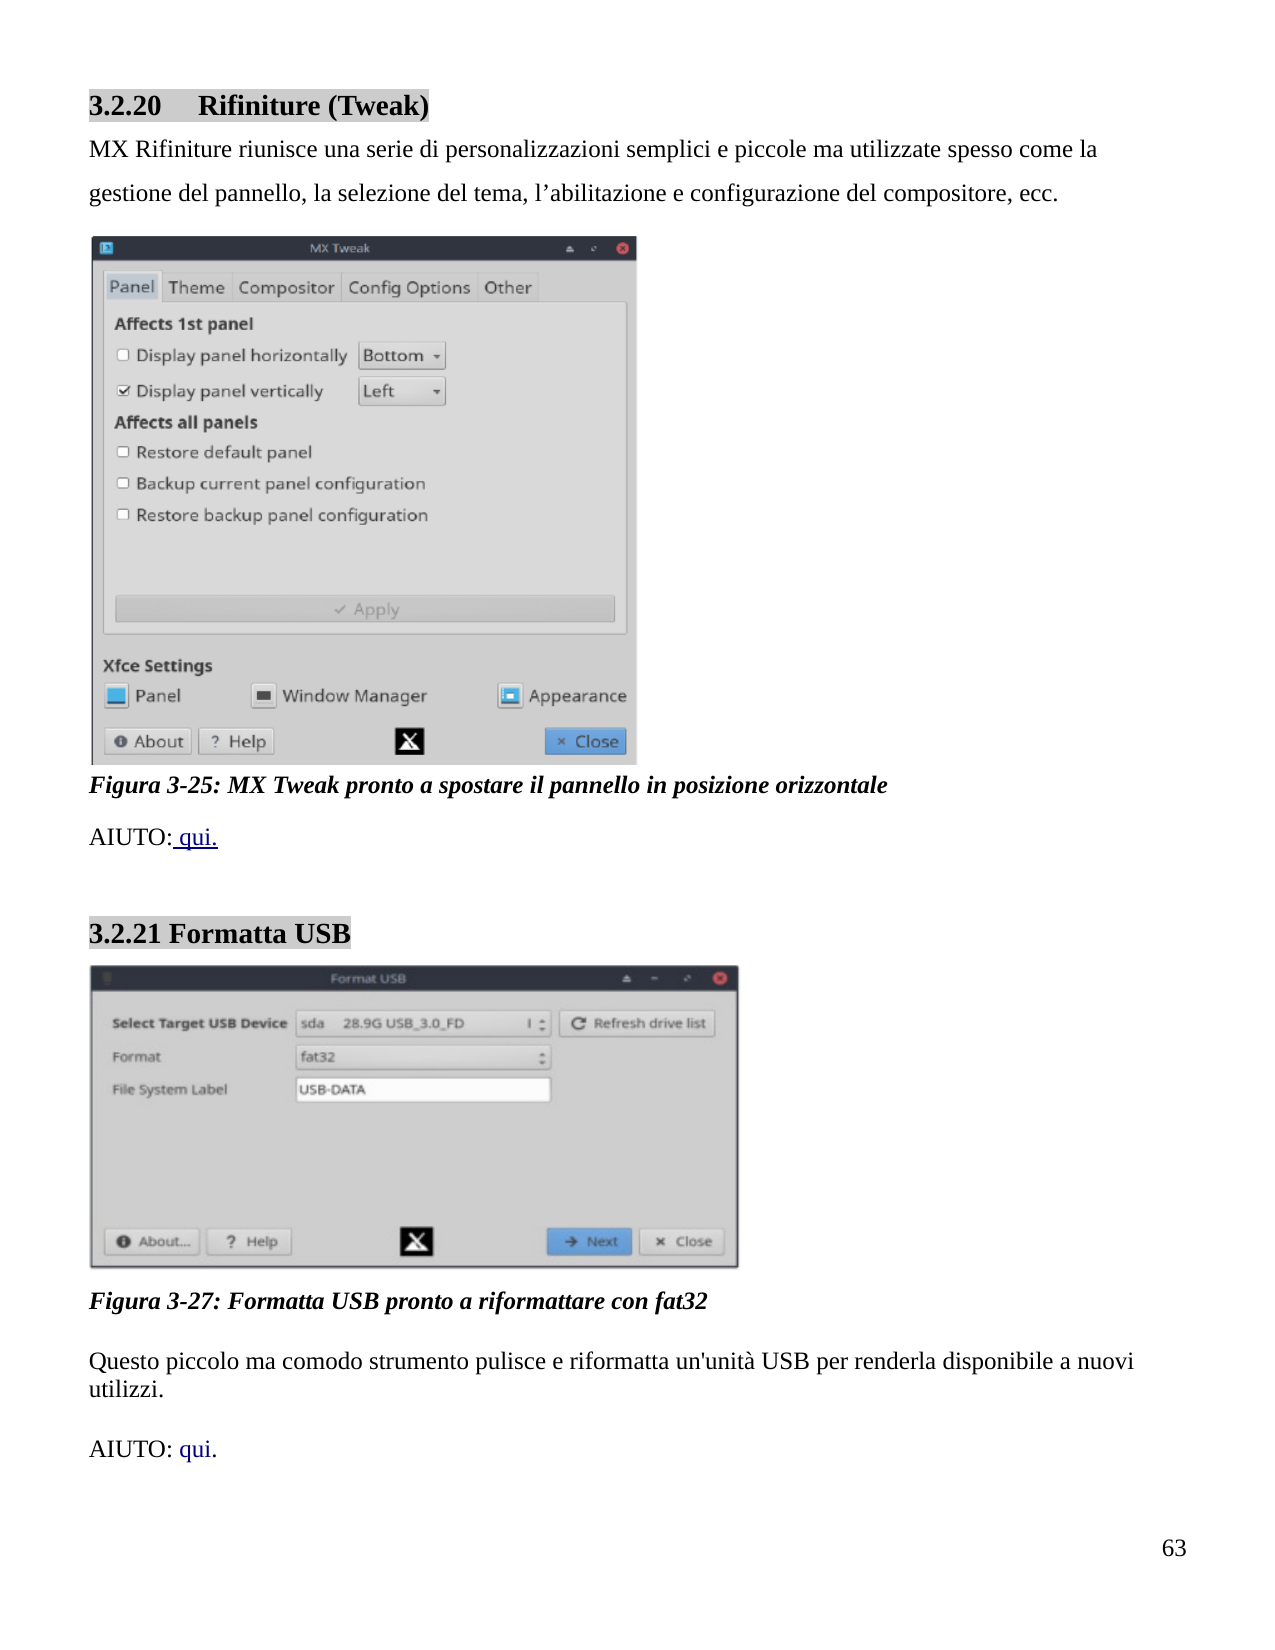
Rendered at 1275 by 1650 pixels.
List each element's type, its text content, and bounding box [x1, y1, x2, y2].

text Figura 3-27: Formatta USB pronto a riformattare con fat32 [88, 1286, 1186, 1314]
text Figura 3-25: MX Tweak pronto a spostare il pannello in posizione orizzontale [88, 771, 1186, 799]
picture [88, 235, 639, 765]
text AIUTO: qui. [88, 822, 1186, 851]
picture [88, 965, 742, 1271]
text MX Rifiniture riunisce una serie di personalizzazioni semplici e piccole ma utilizzate spesso come la gestione del pannello, la selezione del tema, l’abilitazione e configurazione del compositore, ecc. [88, 134, 1186, 206]
text AIUTO: qui. [88, 1434, 1186, 1463]
subtitle 3.2.21 Formatta USB [351, 916, 1186, 949]
subtitle 3.2.20 Rifiniture (Tweak) [88, 88, 1186, 122]
text Questo piccolo ma comodo strumento pulisce e riformatta un'unità USB per renderla disponibile a nuovi utilizzi. [88, 1346, 1186, 1403]
